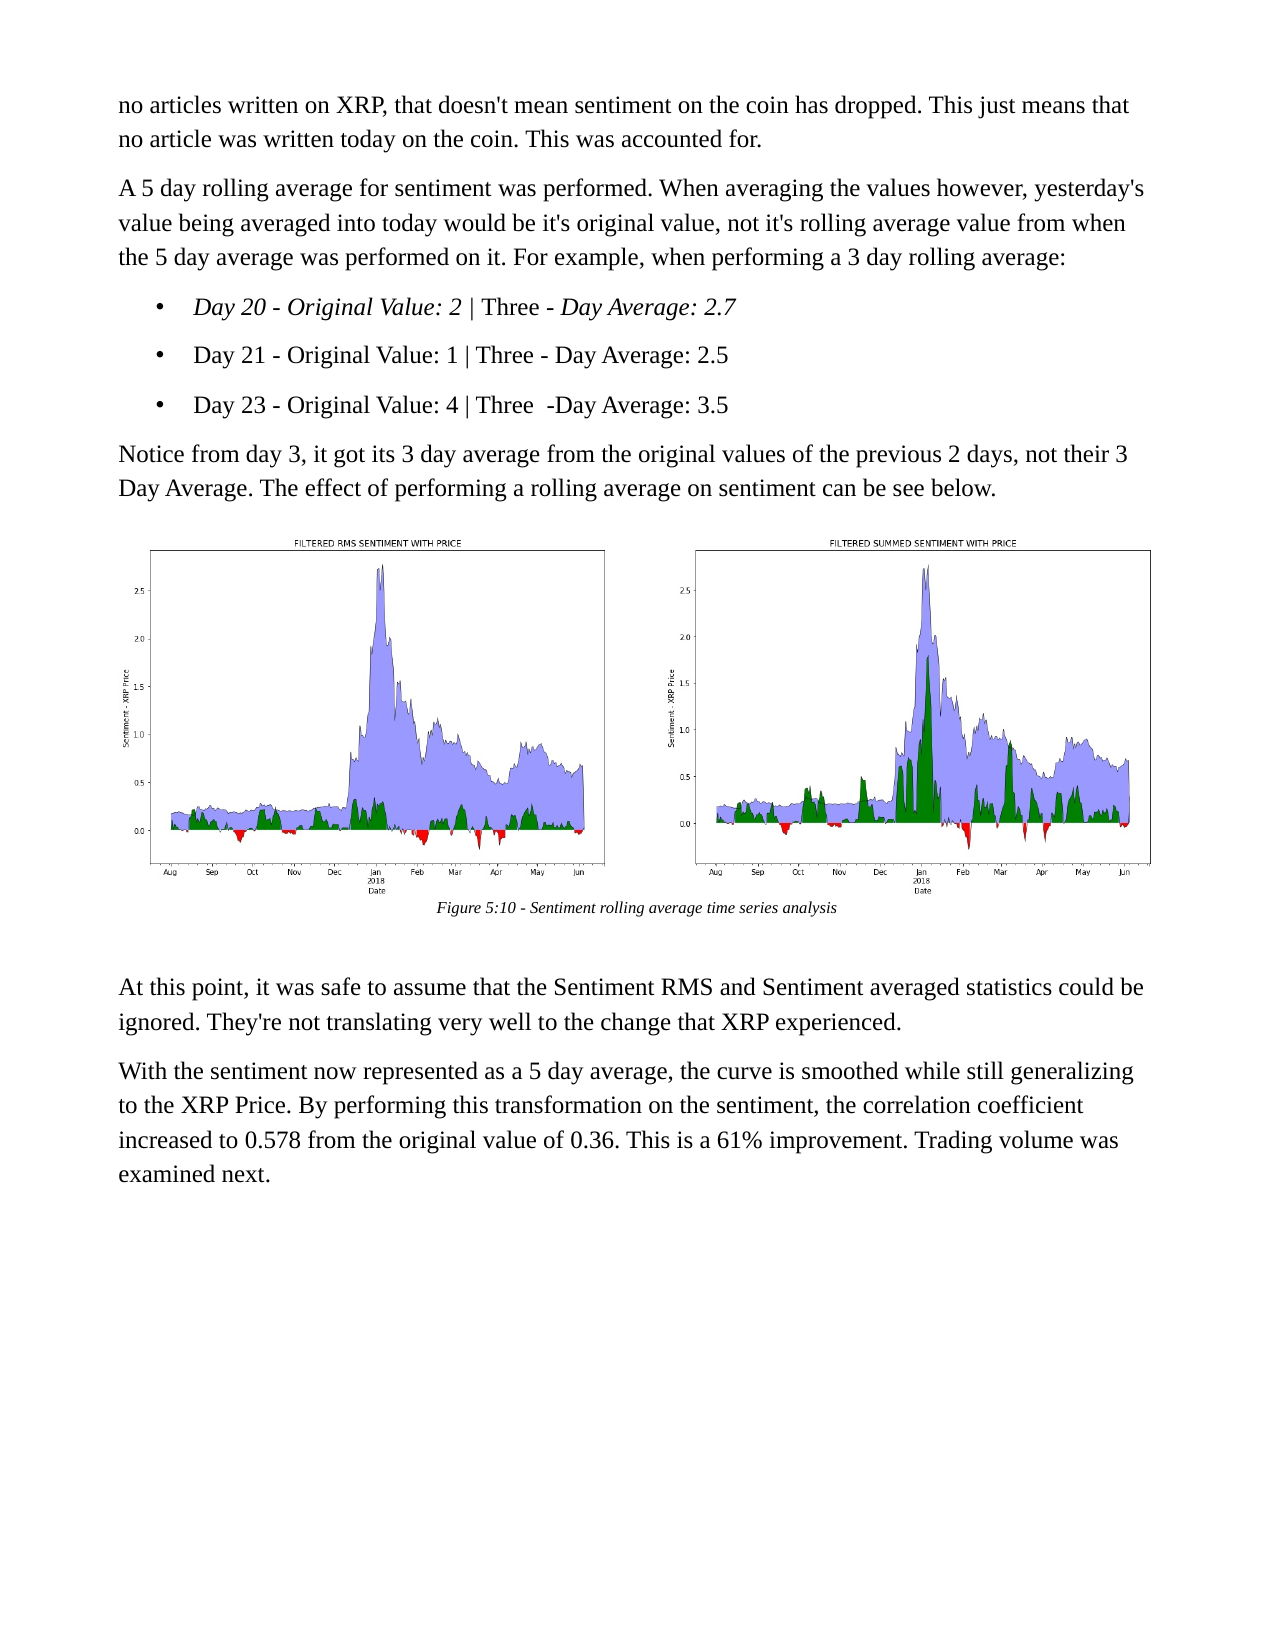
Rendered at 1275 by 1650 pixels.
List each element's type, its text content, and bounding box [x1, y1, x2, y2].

list Day 23 - Original Value: 4 | Three -Day Average: 3.5 [156, 390, 1157, 418]
text Notice from day 3, it got its 3 day average from the original values of the previous 2 days, not their 3 Day Average. The effect of performing a rolling average on sentiment can be see below. [118, 439, 1157, 502]
text Figure 5:10 - Sentiment rolling average time series analysis [118, 899, 1157, 917]
text no articles written on XRP, that doesn't mean sentiment on the coin has dropped. This just means that no article was written today on the coin. This was accounted for. [118, 90, 1157, 153]
text A 5 day rolling average for sentiment was performed. When averaging the values however, yesterday's value being averaged into today would be it's original value, not it's rolling average value from when the 5 day average was performed on it. For example, when performing a 3 day rolling average: [118, 173, 1157, 271]
list Day 21 - Original Value: 1 | Three - Day Average: 2.5 [156, 341, 1157, 369]
picture [118, 534, 1157, 899]
text With the sentiment now represented as a 5 day average, the curve is smoothed while still generalizing to the XRP Price. By performing this transformation on the sentiment, the correlation coefficient increased to 0.578 from the original value of 0.36. This is a 61% improvement. Trading volume was examined next. [118, 1056, 1157, 1188]
list Day 20 - Original Value: 2 | Three - Day Average: 2.7 [156, 292, 1157, 320]
text At this point, it was safe to assume that the Sentiment RMS and Sentiment averaged statistics could be ignored. They're not translating very well to the change that XRP experienced. [118, 972, 1157, 1035]
